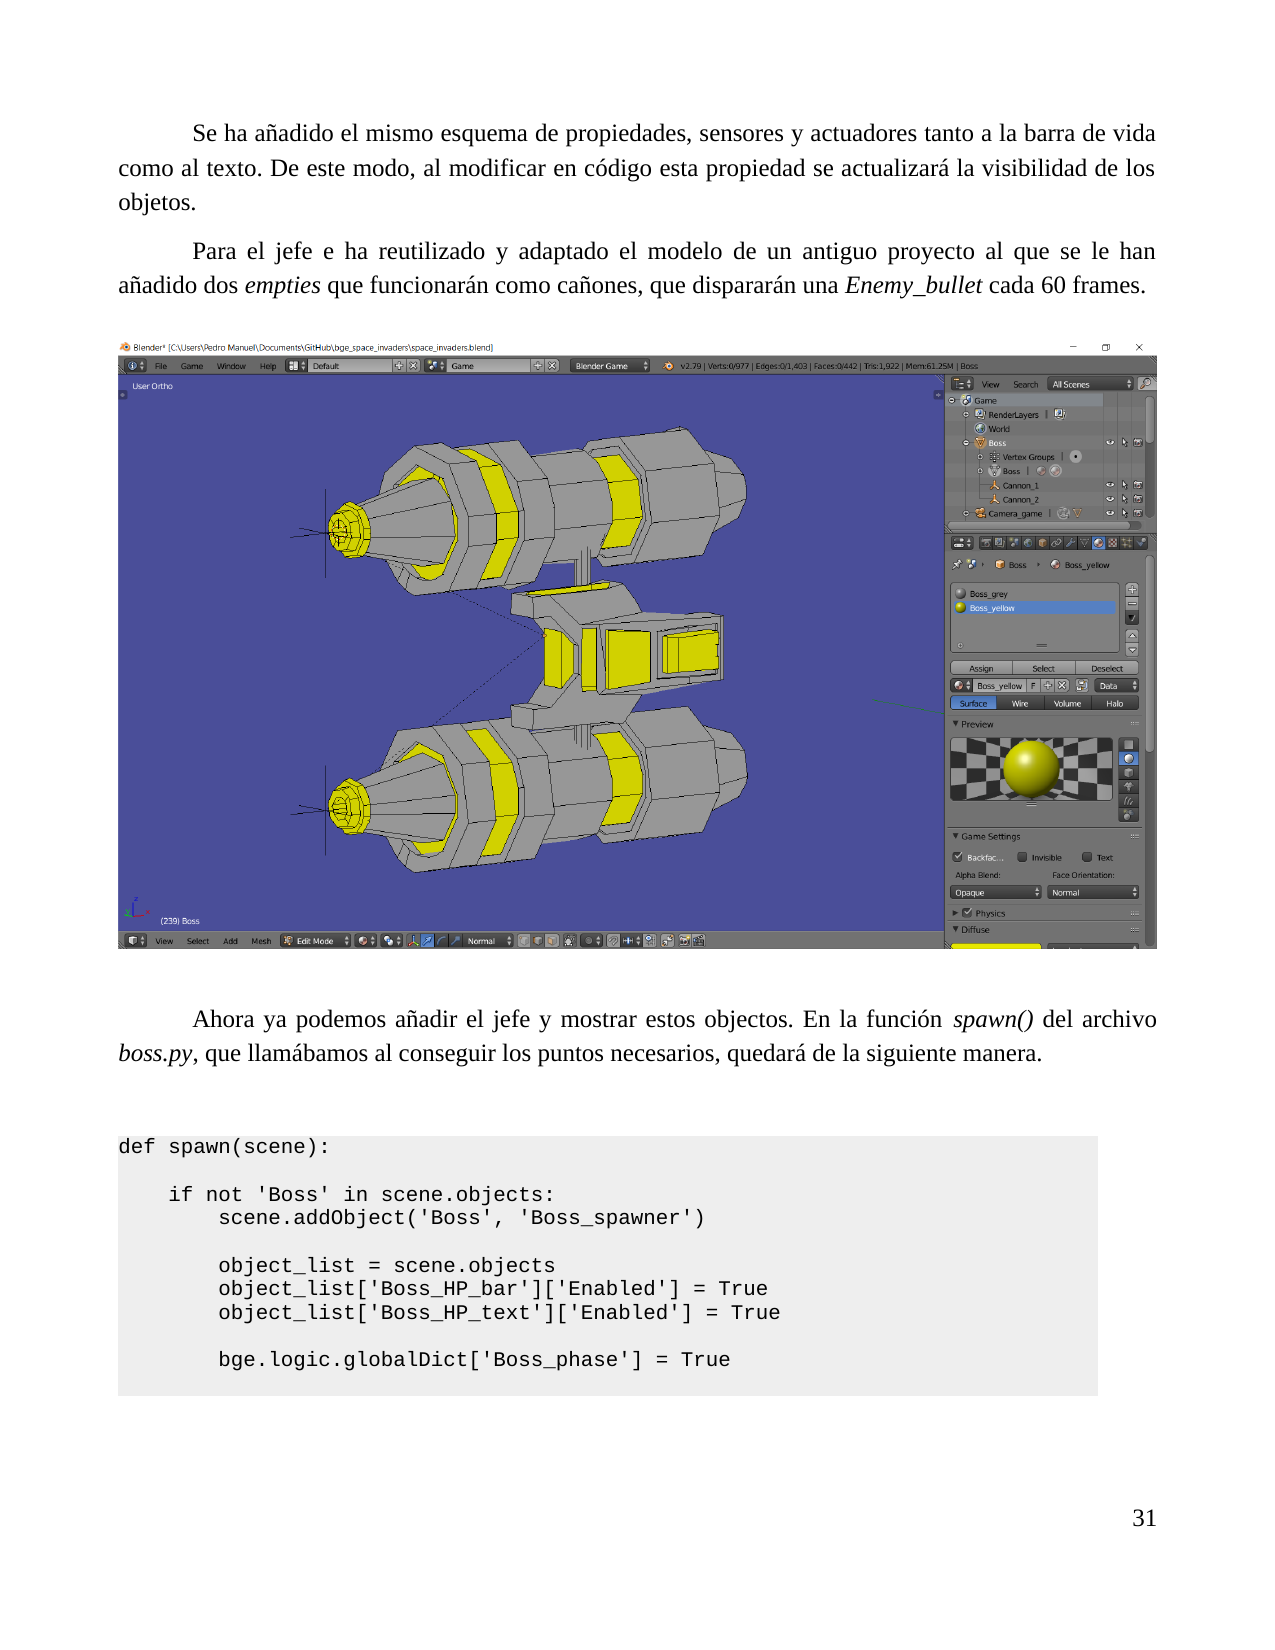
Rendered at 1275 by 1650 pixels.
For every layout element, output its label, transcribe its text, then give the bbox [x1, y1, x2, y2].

picture [118, 340, 1157, 949]
text Se ha añadido el mismo esquema de propiedades, sensores y actuadores tanto a la barra de vida como al texto. De este modo, al modificar en código esta propiedad se actualizará la visibilidad de los objetos. [118, 118, 1157, 216]
text if not 'Boss' in scene.objects: [118, 1184, 1098, 1207]
text Para el jefe e ha reutilizado y adaptado el modelo de un antiguo proyecto al que se le han añadido dos empties que funcionarán como cañones, que dispararán una Enemy_bullet cada 60 frames. [118, 236, 1157, 299]
text bge.logic.globalDict['Boss_phase'] = True [118, 1349, 1098, 1373]
text Ahora ya podemos añadir el jefe y mostrar estos objectos. En la función spawn() del archivo boss.py, que llamábamos al conseguir los puntos necesarios, quedará de la siguiente manera. [118, 1004, 1157, 1067]
text scene.addObject('Boss', 'Boss_spawner') [118, 1207, 1098, 1231]
text object_list['Boss_HP_bar']['Enabled'] = True [118, 1278, 1098, 1302]
text def spawn(scene): [118, 1136, 1098, 1160]
text object_list['Boss_HP_text']['Enabled'] = True [118, 1302, 1098, 1326]
text object_list = scene.objects [118, 1254, 1098, 1278]
